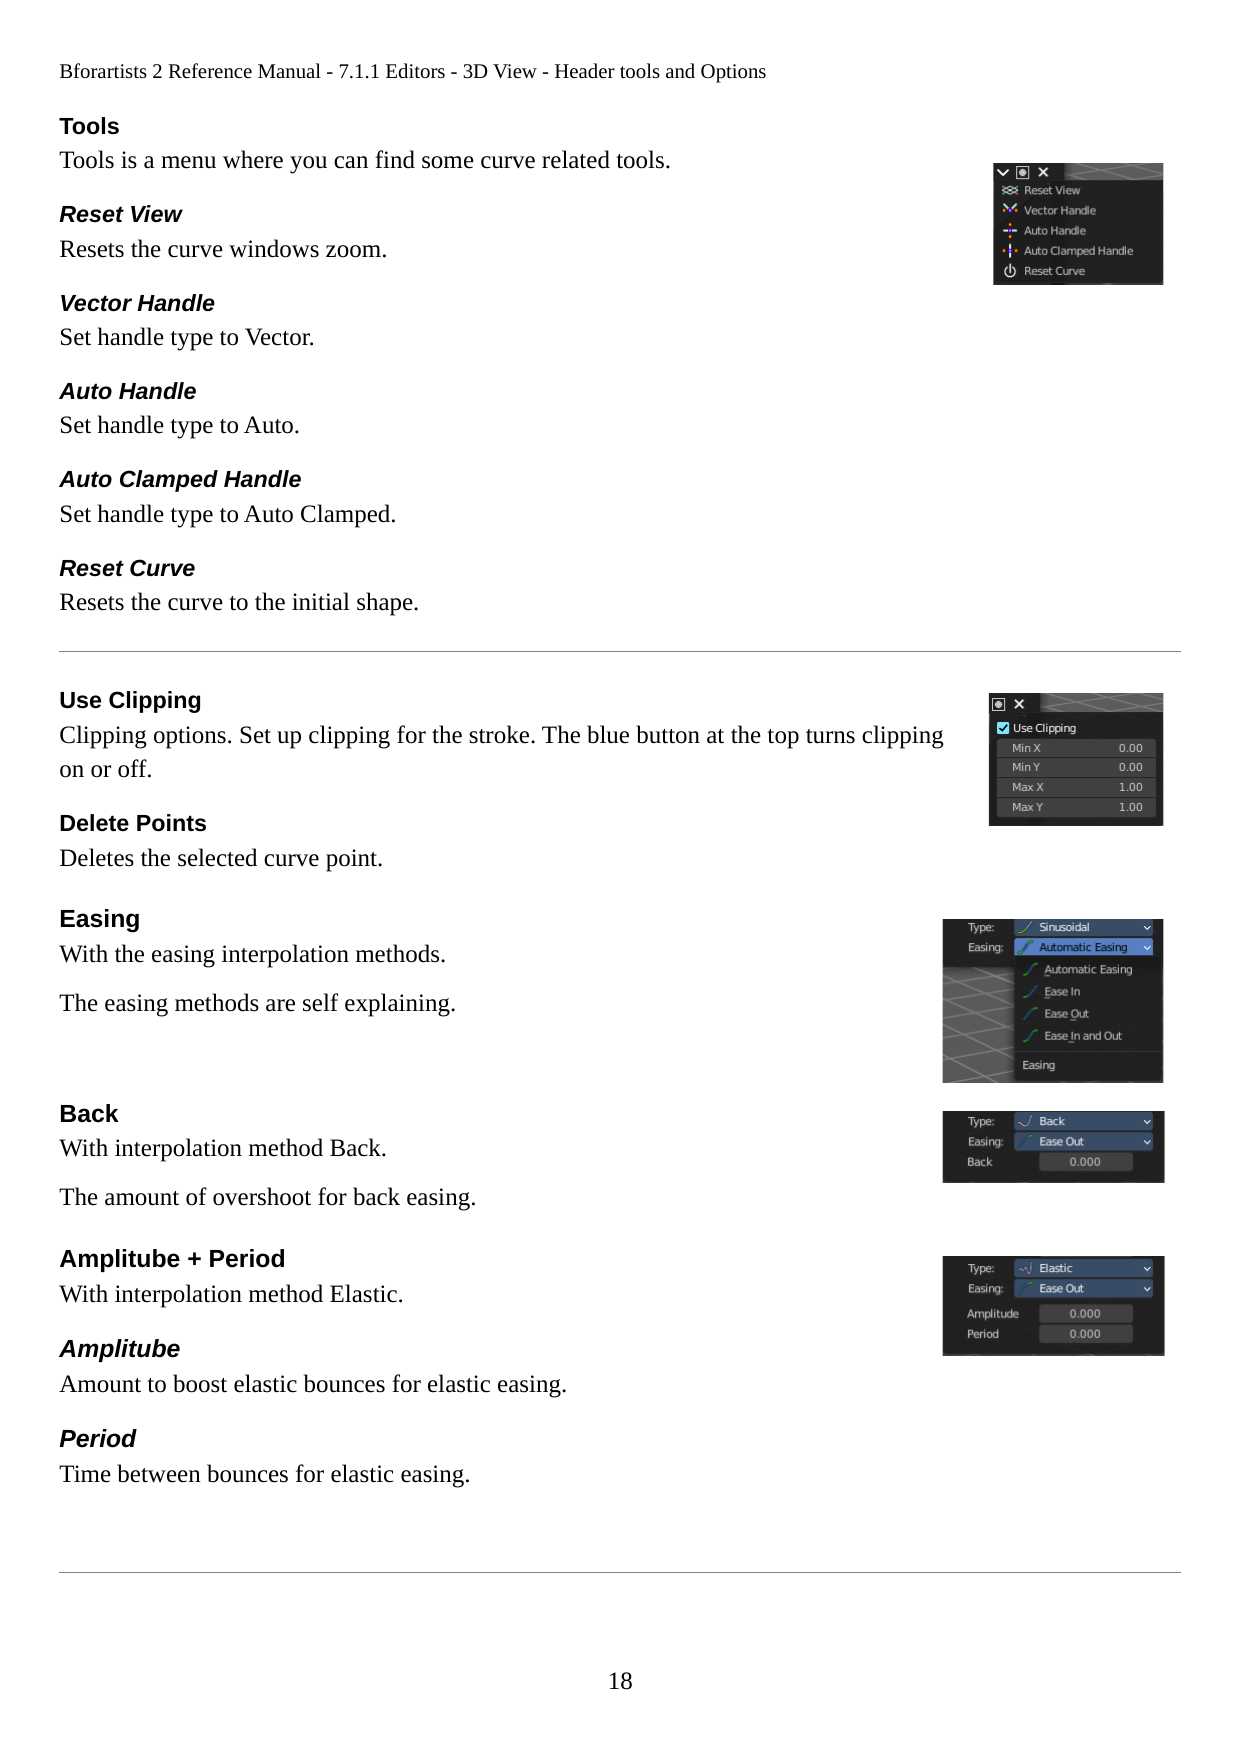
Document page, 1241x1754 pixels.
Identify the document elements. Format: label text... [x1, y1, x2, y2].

text Time between bounces for elastic easing. [59, 1459, 1181, 1488]
text Clipping options. Set up clipping for the stroke. The blue button at the top turns clipping on or off. [59, 720, 988, 783]
text The amount of overshoot for back easing. [59, 1182, 1181, 1211]
text With interpolation method Elastic. [59, 1279, 942, 1308]
subtitle Auto Handle [59, 378, 1181, 404]
text Deletes the selected curve point. [59, 843, 1181, 871]
text With the easing interpolation methods. [59, 939, 942, 968]
subtitle Amplitube + Period [59, 1244, 1181, 1273]
subtitle Auto Clamped Handle [59, 466, 1181, 493]
picture [993, 163, 1164, 285]
picture [942, 1111, 1165, 1183]
subtitle Use Clipping [59, 687, 1181, 713]
text Set handle type to Auto Clamped. [59, 499, 1181, 528]
text The easing methods are self explaining. [59, 988, 942, 1017]
text With interpolation method Back. [59, 1133, 942, 1162]
picture [942, 1256, 1165, 1356]
text Amount to boost elastic bounces for elastic easing. [59, 1369, 1181, 1398]
text Set handle type to Auto. [59, 411, 1181, 439]
subtitle Vector Handle [59, 289, 1181, 316]
text Resets the curve to the initial shape. [59, 587, 1181, 616]
subtitle Delete Points [59, 809, 1181, 836]
subtitle Period [59, 1424, 1181, 1453]
subtitle [1164, 201, 1181, 228]
subtitle Reset View [59, 201, 993, 228]
subtitle Reset Curve [59, 554, 1181, 581]
text Set handle type to Vector. [59, 322, 1181, 351]
subtitle Tools [59, 113, 1181, 139]
picture [988, 693, 1164, 826]
picture [942, 919, 1164, 1083]
subtitle Back [59, 1099, 1181, 1127]
subtitle Easing [59, 904, 1181, 933]
text Tools is a menu where you can find some curve related tools. [59, 146, 1181, 174]
text Resets the curve windows zoom. [59, 234, 993, 263]
subtitle Amplitube [59, 1334, 1181, 1363]
